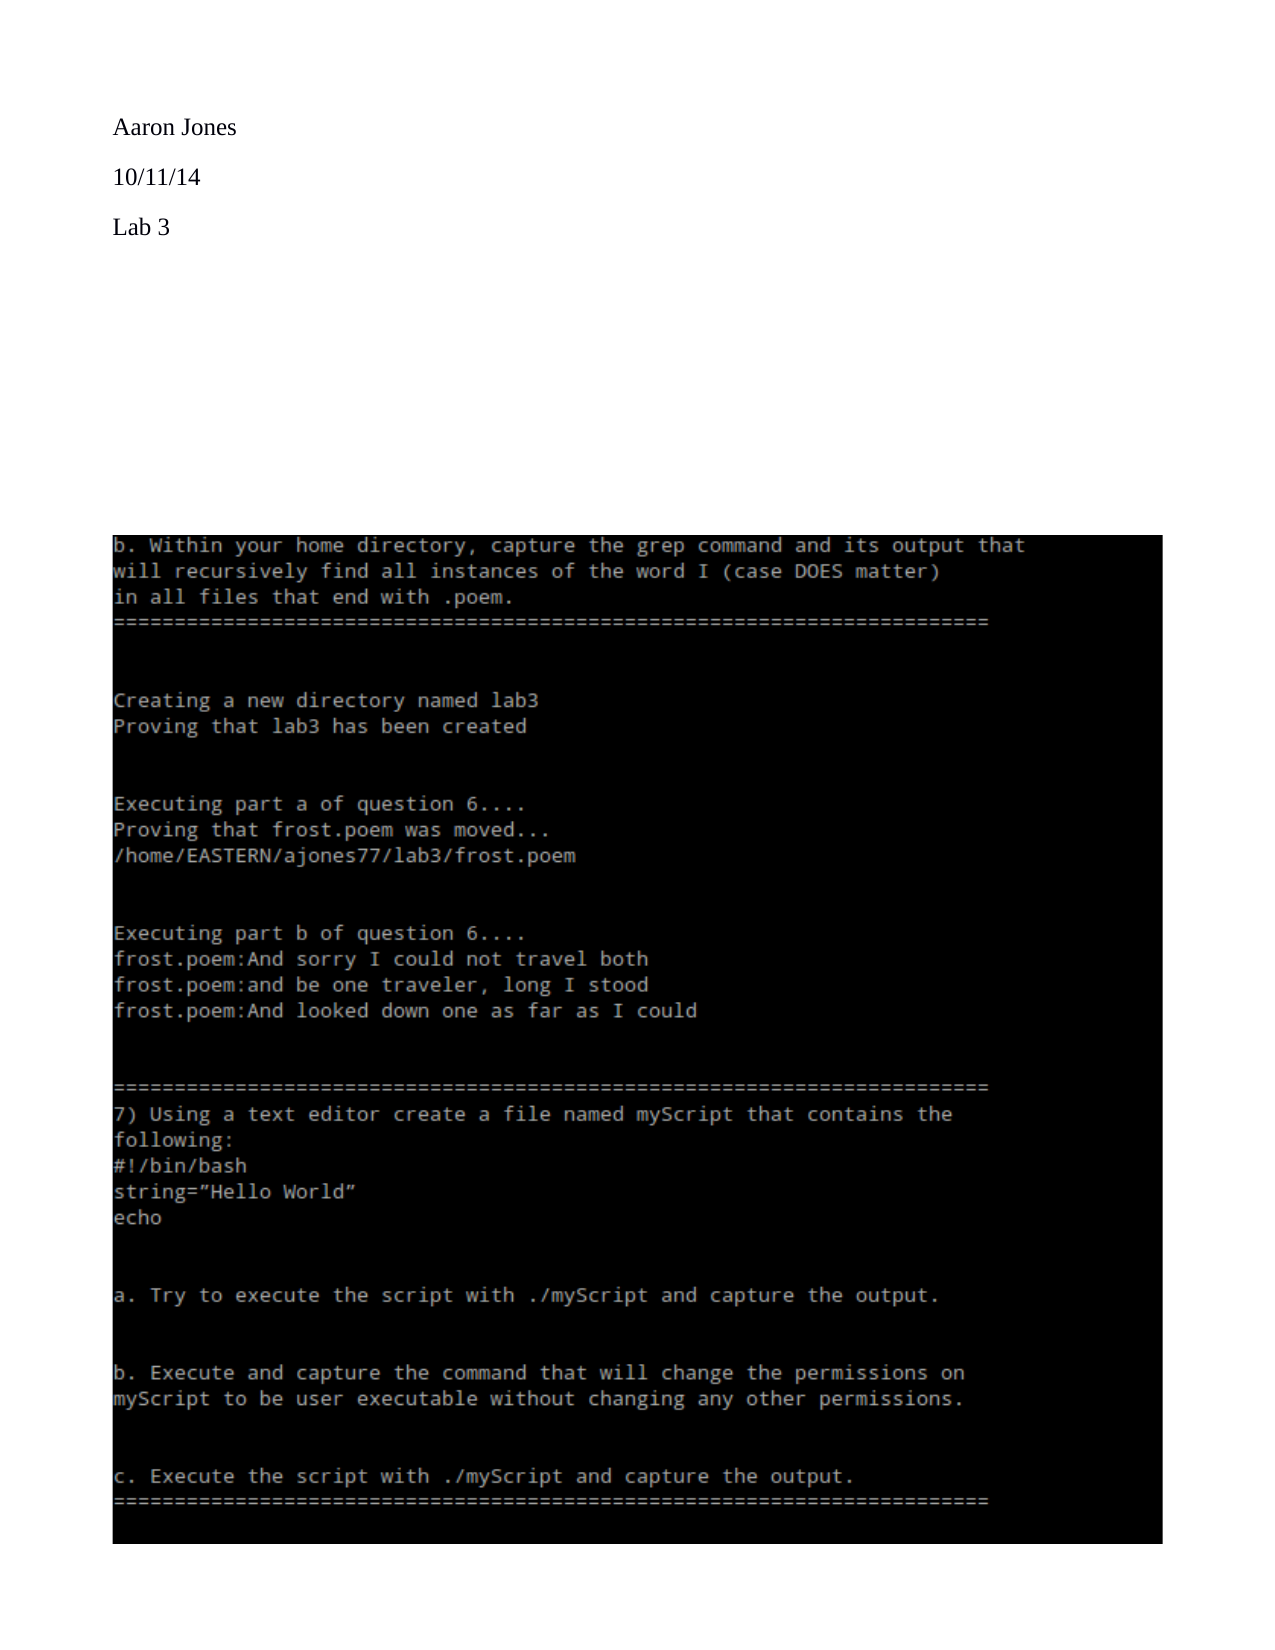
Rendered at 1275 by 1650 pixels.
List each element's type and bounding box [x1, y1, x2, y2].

picture [112, 535, 1163, 1544]
